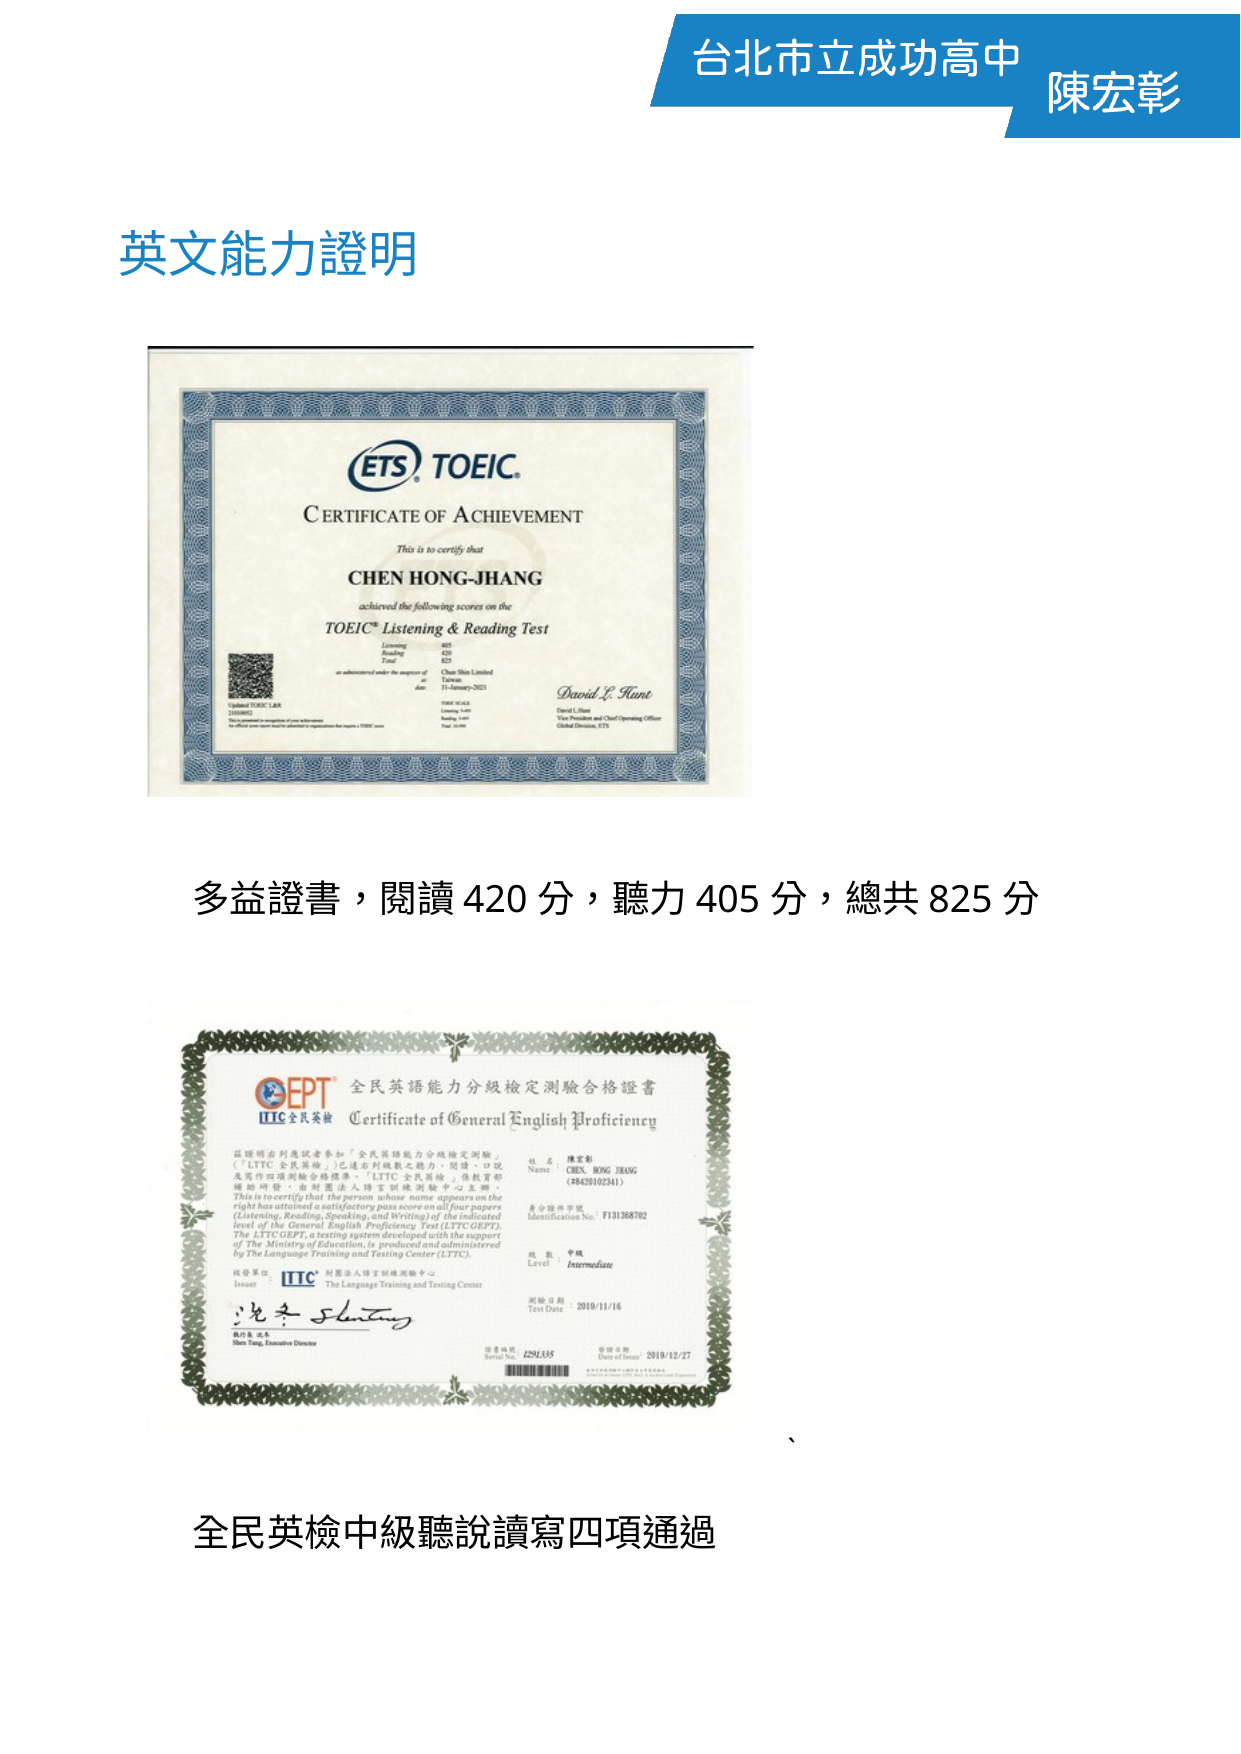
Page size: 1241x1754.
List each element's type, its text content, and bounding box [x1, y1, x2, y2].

text ` [118, 965, 1122, 1468]
text 多益證書，閱讀 420 分，聽力 405 分，總共 825 分 [118, 868, 1122, 923]
picture [147, 1000, 758, 1431]
picture [147, 346, 754, 794]
subtitle 英文能力證明 [118, 214, 1122, 287]
picture [0, 0, 1241, 152]
text 全民英檢中級聽說讀寫四項通過 [118, 1503, 1122, 1557]
